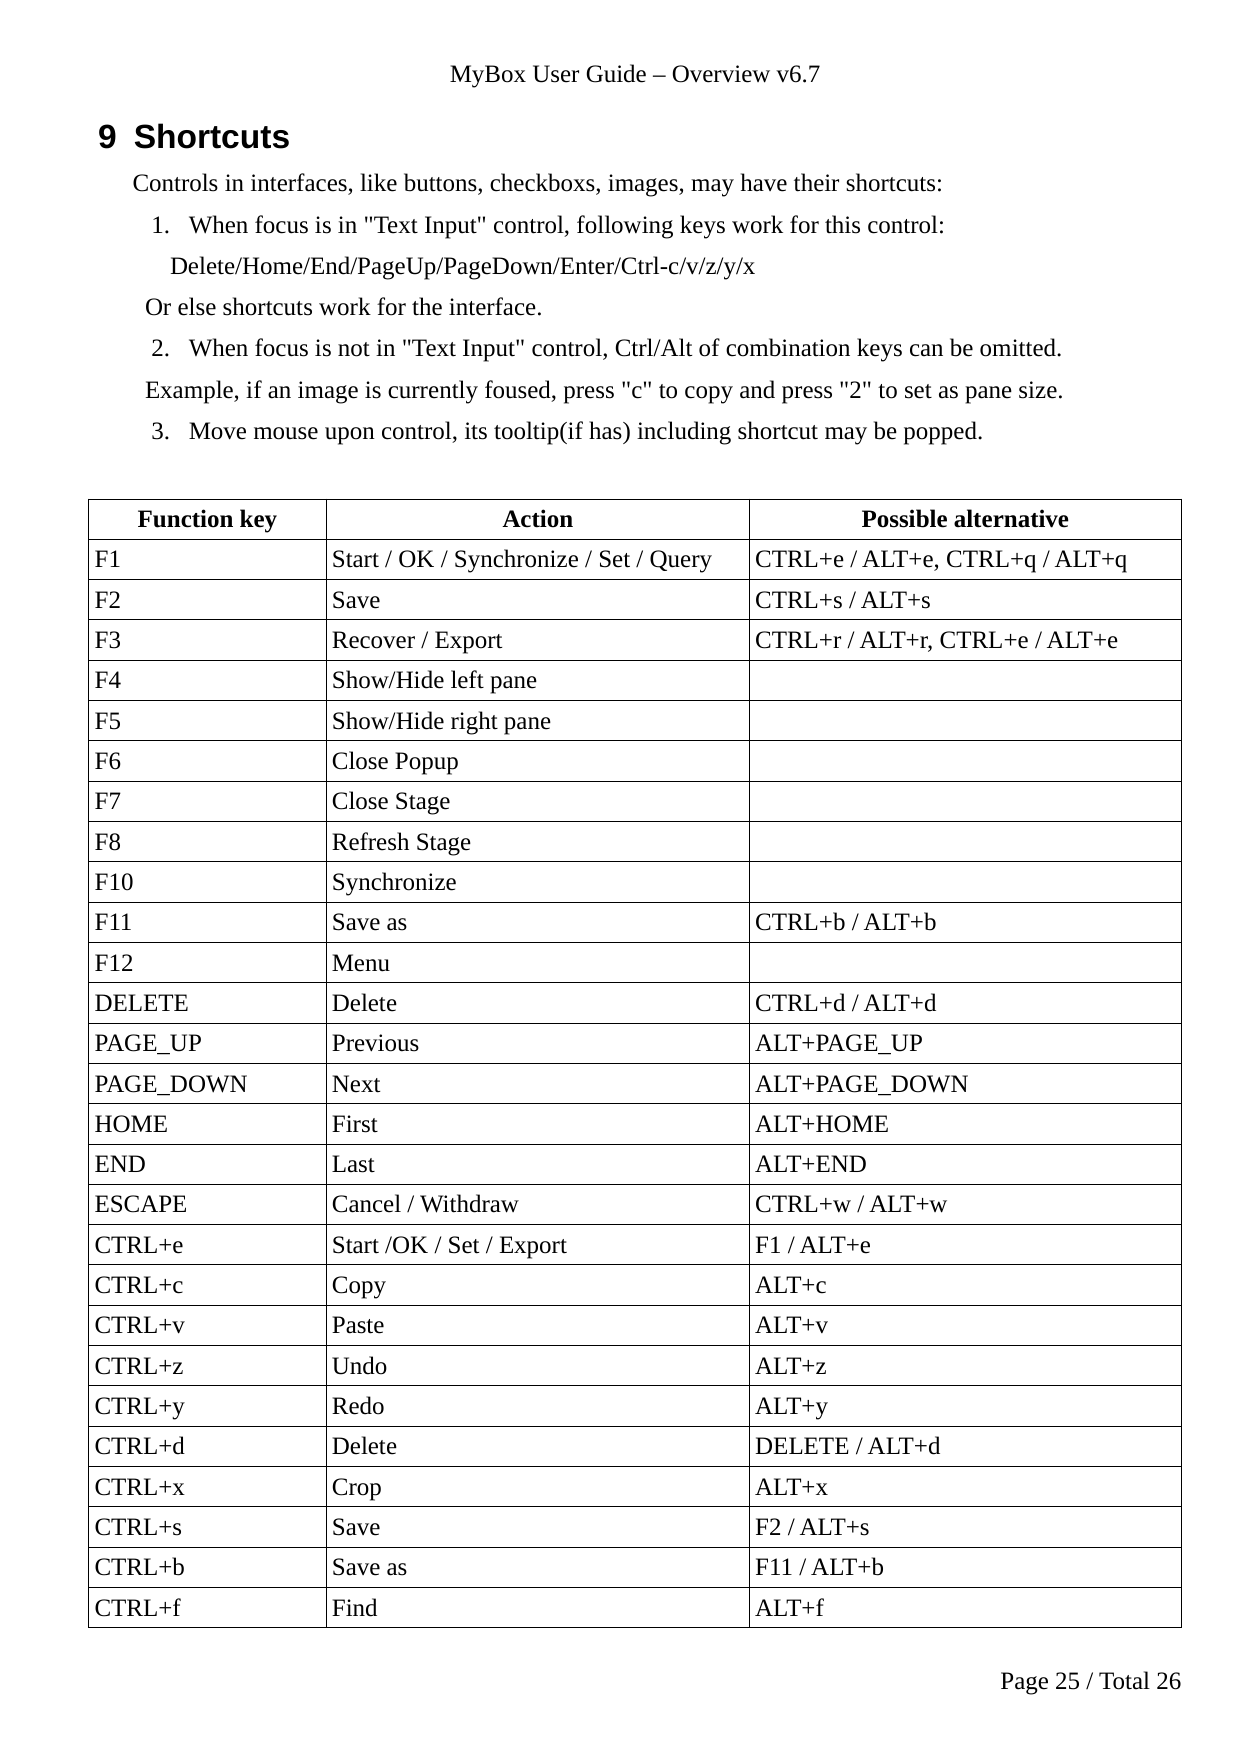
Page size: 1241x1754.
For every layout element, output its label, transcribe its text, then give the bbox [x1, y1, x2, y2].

table_cell F1 / ALT+e [750, 1225, 1181, 1264]
table_cell CTRL+d / ALT+d [750, 983, 1181, 1022]
table_cell Save as [327, 1548, 749, 1587]
table_cell CTRL+w / ALT+w [750, 1185, 1181, 1224]
table_cell Find [327, 1588, 749, 1627]
table_cell F6 [89, 741, 326, 781]
table_cell CTRL+b / ALT+b [750, 903, 1181, 942]
table_cell Last [327, 1145, 749, 1184]
table_cell F10 [89, 862, 326, 902]
table_cell ALT+c [750, 1265, 1181, 1305]
table_cell CTRL+e [89, 1225, 326, 1264]
table_cell Close Popup [327, 741, 749, 781]
table_cell [750, 782, 1181, 821]
table_cell Close Stage [327, 782, 749, 821]
table_cell ALT+PAGE_DOWN [750, 1064, 1181, 1103]
table_cell Save [327, 1507, 749, 1547]
table_cell F8 [89, 822, 326, 861]
table_cell F12 [89, 943, 326, 982]
table_cell DELETE [89, 983, 326, 1022]
table_cell ALT+END [750, 1145, 1181, 1184]
table_cell CTRL+x [89, 1467, 326, 1506]
table_cell F1 [89, 540, 326, 579]
table_cell [750, 943, 1181, 982]
table_cell Previous [327, 1024, 749, 1063]
table_cell CTRL+y [89, 1386, 326, 1426]
list When focus is in "Text Input" control, following keys work for this control: [151, 210, 1181, 238]
table_cell DELETE / ALT+d [750, 1427, 1181, 1466]
table_cell Crop [327, 1467, 749, 1506]
table_cell ESCAPE [89, 1185, 326, 1224]
table_cell ALT+z [750, 1346, 1181, 1385]
table_cell [750, 661, 1181, 700]
table_cell CTRL+b [89, 1548, 326, 1587]
table_cell CTRL+z [89, 1346, 326, 1385]
table_cell ALT+f [750, 1588, 1181, 1627]
table_cell HOME [89, 1104, 326, 1143]
table_cell F11 [89, 903, 326, 942]
table_cell END [89, 1145, 326, 1184]
table_cell ALT+PAGE_UP [750, 1024, 1181, 1063]
table_cell [750, 862, 1181, 902]
table_cell Copy [327, 1265, 749, 1305]
table_cell CTRL+s / ALT+s [750, 580, 1181, 619]
table_cell CTRL+s [89, 1507, 326, 1547]
table_cell Delete [327, 1427, 749, 1466]
text Or else shortcuts work for the interface. [88, 292, 1181, 321]
table_header Action [327, 500, 749, 539]
table_cell F7 [89, 782, 326, 821]
table_cell Start /OK / Set / Export [327, 1225, 749, 1264]
table_cell Next [327, 1064, 749, 1103]
table_cell Paste [327, 1306, 749, 1345]
subtitle Shortcuts [88, 117, 1181, 156]
table_cell CTRL+e / ALT+e, CTRL+q / ALT+q [750, 540, 1181, 579]
table_cell ALT+y [750, 1386, 1181, 1426]
table_cell Cancel / Withdraw [327, 1185, 749, 1224]
table_header Possible alternative [750, 500, 1181, 539]
table_cell Redo [327, 1386, 749, 1426]
table_cell CTRL+d [89, 1427, 326, 1466]
table_cell CTRL+f [89, 1588, 326, 1627]
table_cell F3 [89, 620, 326, 660]
table_cell CTRL+c [89, 1265, 326, 1305]
table_cell F4 [89, 661, 326, 700]
table_cell Save as [327, 903, 749, 942]
table_cell [750, 741, 1181, 781]
list Move mouse upon control, its tooltip(if has) including shortcut may be popped. [151, 416, 1181, 445]
table_cell Start / OK / Synchronize / Set / Query [327, 540, 749, 579]
table_cell F2 / ALT+s [750, 1507, 1181, 1547]
table_cell ALT+HOME [750, 1104, 1181, 1143]
table_cell Show/Hide right pane [327, 701, 749, 740]
table_cell Show/Hide left pane [327, 661, 749, 700]
table_cell F11 / ALT+b [750, 1548, 1181, 1587]
table_cell Undo [327, 1346, 749, 1385]
text Delete/Home/End/PageUp/PageDown/Enter/Ctrl-c/v/z/y/x [88, 251, 1181, 280]
table_cell ALT+x [750, 1467, 1181, 1506]
table_cell Save [327, 580, 749, 619]
text Example, if an image is currently foused, press "c" to copy and press "2" to set as pane size. [88, 375, 1181, 403]
table_cell F2 [89, 580, 326, 619]
table_cell PAGE_DOWN [89, 1064, 326, 1103]
table_cell First [327, 1104, 749, 1143]
table_cell Menu [327, 943, 749, 982]
table_cell F5 [89, 701, 326, 740]
list When focus is not in "Text Input" control, Ctrl/Alt of combination keys can be omitted. [151, 333, 1181, 362]
table_cell ALT+v [750, 1306, 1181, 1345]
table_cell Synchronize [327, 862, 749, 902]
table_cell PAGE_UP [89, 1024, 326, 1063]
table_cell [750, 822, 1181, 861]
table_cell Refresh Stage [327, 822, 749, 861]
table_cell Delete [327, 983, 749, 1022]
table_cell [750, 701, 1181, 740]
text Controls in interfaces, like buttons, checkboxs, images, may have their shortcuts: [88, 168, 1181, 197]
table_header Function key [89, 500, 326, 539]
table_cell CTRL+r / ALT+r, CTRL+e / ALT+e [750, 620, 1181, 660]
table_cell CTRL+v [89, 1306, 326, 1345]
table_cell Recover / Export [327, 620, 749, 660]
